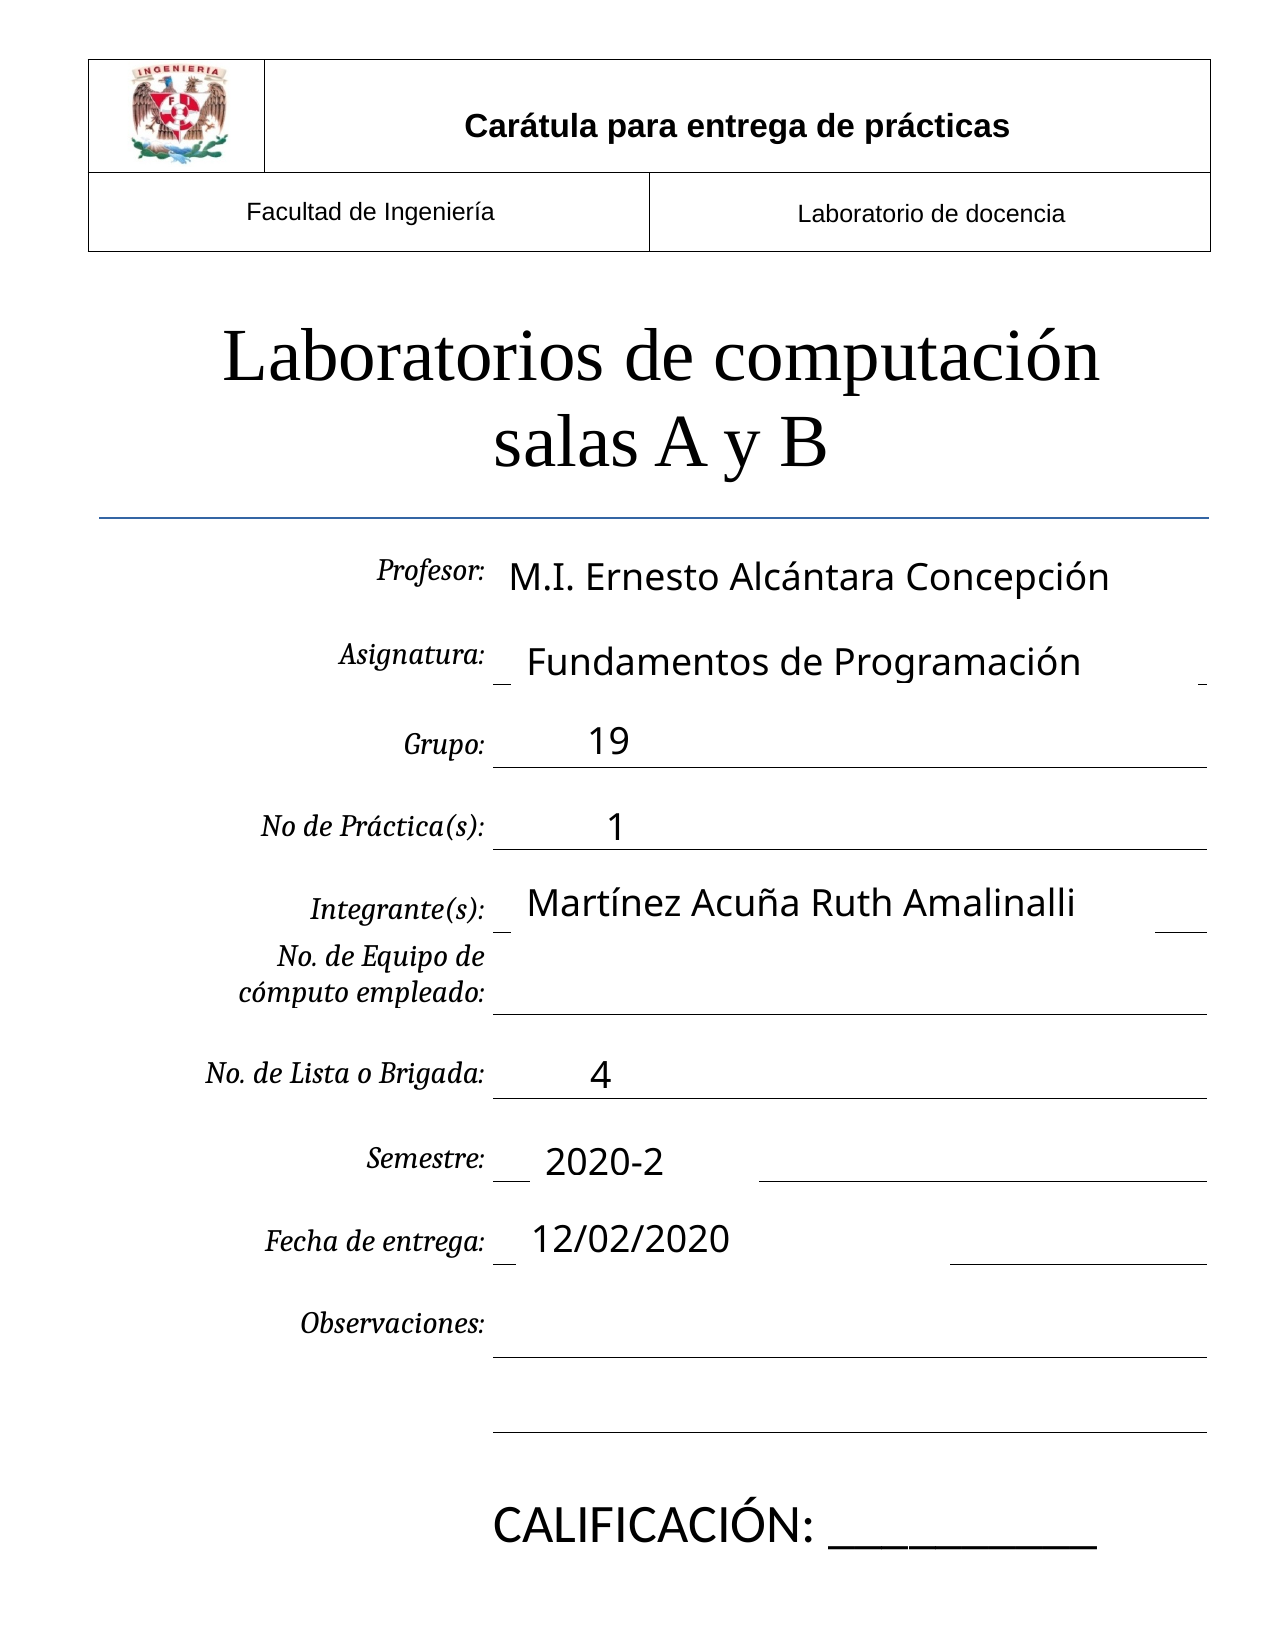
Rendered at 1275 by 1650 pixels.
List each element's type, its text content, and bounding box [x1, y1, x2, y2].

table_cell [493, 1015, 1207, 1098]
table_header [493, 511, 1207, 517]
text Laboratorios de computación [118, 310, 1205, 396]
table_cell Observaciones: [118, 1264, 493, 1357]
table_cell [493, 850, 1207, 939]
table_cell [493, 1182, 1207, 1267]
table_header [493, 519, 1212, 614]
table_cell Facultad de Ingeniería [89, 173, 649, 251]
table_cell Grupo: [118, 684, 493, 766]
table_header [118, 511, 493, 517]
table_cell Integrante(s): [118, 849, 493, 932]
text CALIFICACIÓN: __________ [118, 1489, 1205, 1556]
table_header Profesor: [118, 519, 493, 594]
text salas A y B [118, 396, 1205, 482]
table_cell [493, 1358, 1207, 1432]
table_cell [493, 614, 1207, 690]
table_cell Laboratorio de docencia [650, 173, 1210, 251]
table_cell Asignatura: [118, 594, 493, 684]
table_cell No. de Lista o Brigada: [118, 1014, 493, 1098]
table_cell No. de Equipo de cómputo empleado: [118, 932, 493, 1013]
table_cell No de Práctica(s): [118, 766, 493, 849]
table_cell [493, 685, 1207, 766]
table_cell Fecha de entrega: [118, 1181, 493, 1263]
table_cell Semestre: [118, 1098, 493, 1181]
table_cell [118, 1357, 493, 1432]
table_cell [493, 1265, 1207, 1357]
table_cell [493, 768, 1207, 849]
table_header Carátula para entrega de prácticas [265, 60, 1210, 172]
table_cell [493, 1099, 1207, 1182]
table_header [89, 60, 264, 172]
table_cell [493, 933, 1207, 1013]
